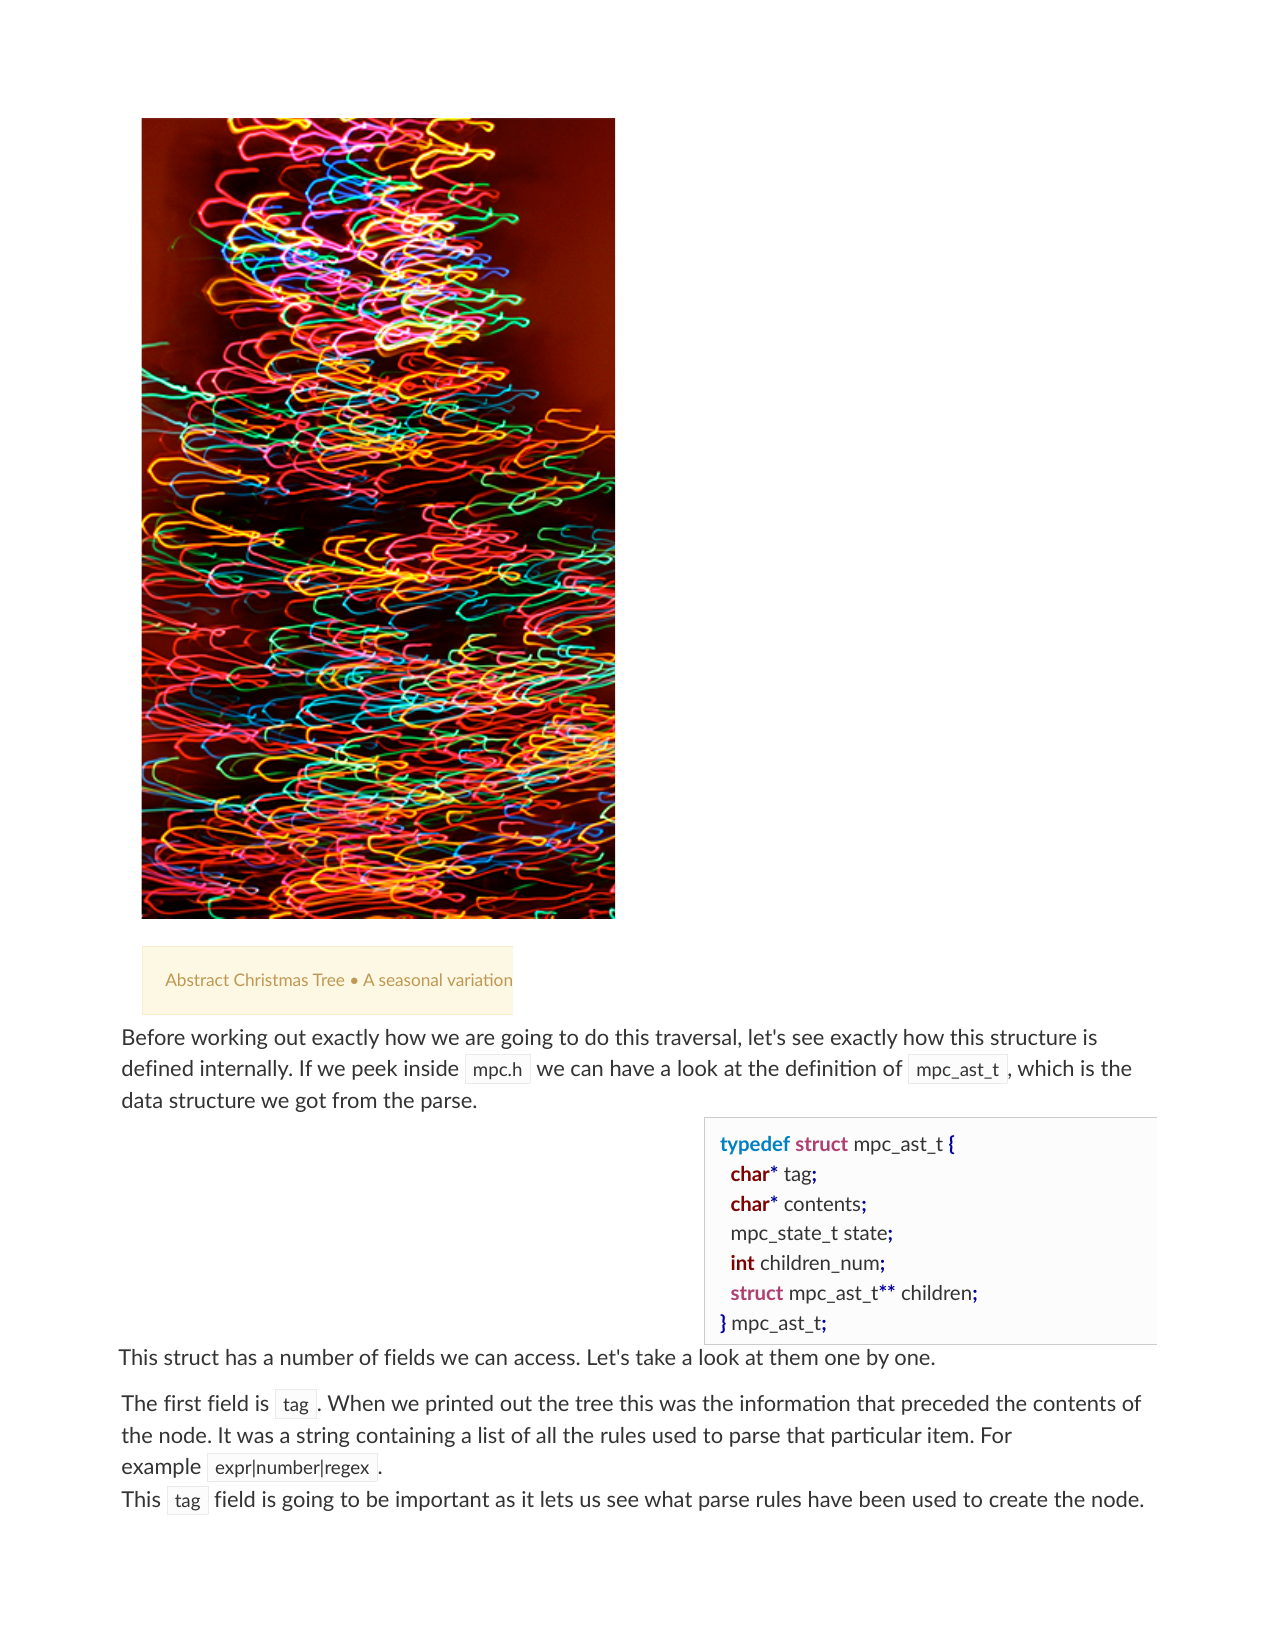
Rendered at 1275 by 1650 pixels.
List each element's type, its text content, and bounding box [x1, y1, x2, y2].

text mpc_state_t state; [705, 1206, 1157, 1236]
text char* tag; [705, 1147, 1157, 1176]
text This struct has a number of fields we can access. Let's take a look at them one by one. [118, 1344, 1157, 1370]
picture [141, 118, 615, 919]
text Before working out exactly how we are going to do this traversal, let's see exactly how this structure is defined internally. If we peek inside mpc.h we can have a look at the definition of mpc_ast_t, which is the data structure we got from the parse. [121, 1024, 1154, 1113]
text The first field is tag. When we printed out the tree this was the information that preceded the contents of the node. It was a string containing a list of all the rules used to parse that particular item. For example expr|number|regex. [121, 1389, 1154, 1481]
text This [121, 1486, 167, 1514]
text typedef struct mpc_ast_t { [705, 1118, 1157, 1147]
text struct mpc_ast_t** children; [705, 1265, 1157, 1295]
text field is going to be important as it lets us see what parse rules have been used to create the node. [209, 1486, 1154, 1514]
text tag [168, 1487, 208, 1514]
text char* contents; [705, 1176, 1157, 1206]
text int children_num; [705, 1236, 1157, 1265]
text Abstract Christmas Tree • A seasonal variation [143, 946, 1133, 1014]
text } mpc_ast_t; [705, 1295, 1157, 1344]
